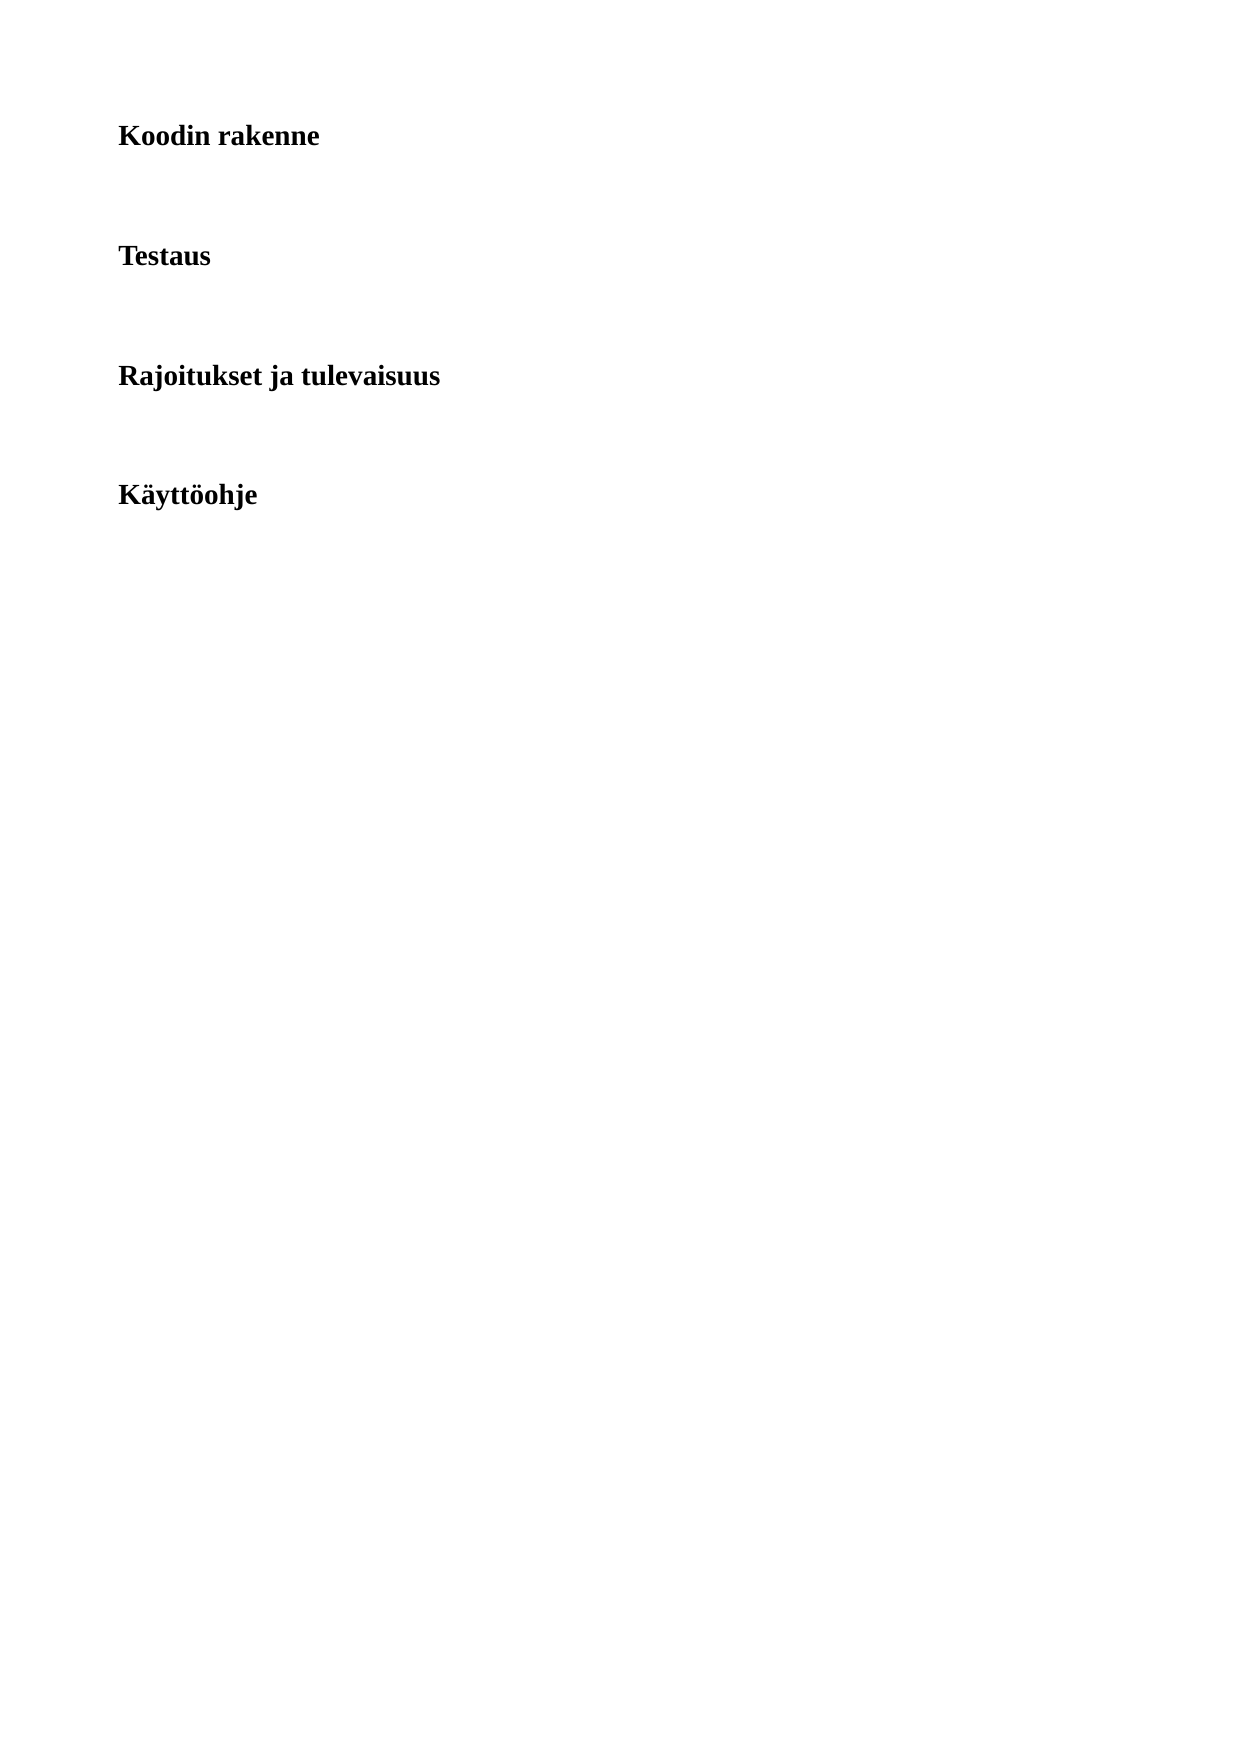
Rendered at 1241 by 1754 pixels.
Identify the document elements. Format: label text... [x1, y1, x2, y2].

text Testaus [118, 238, 1122, 271]
text Rajoitukset ja tulevaisuus [118, 358, 1122, 391]
text Käyttöohje [118, 477, 1122, 511]
text Koodin rakenne [118, 118, 1122, 152]
